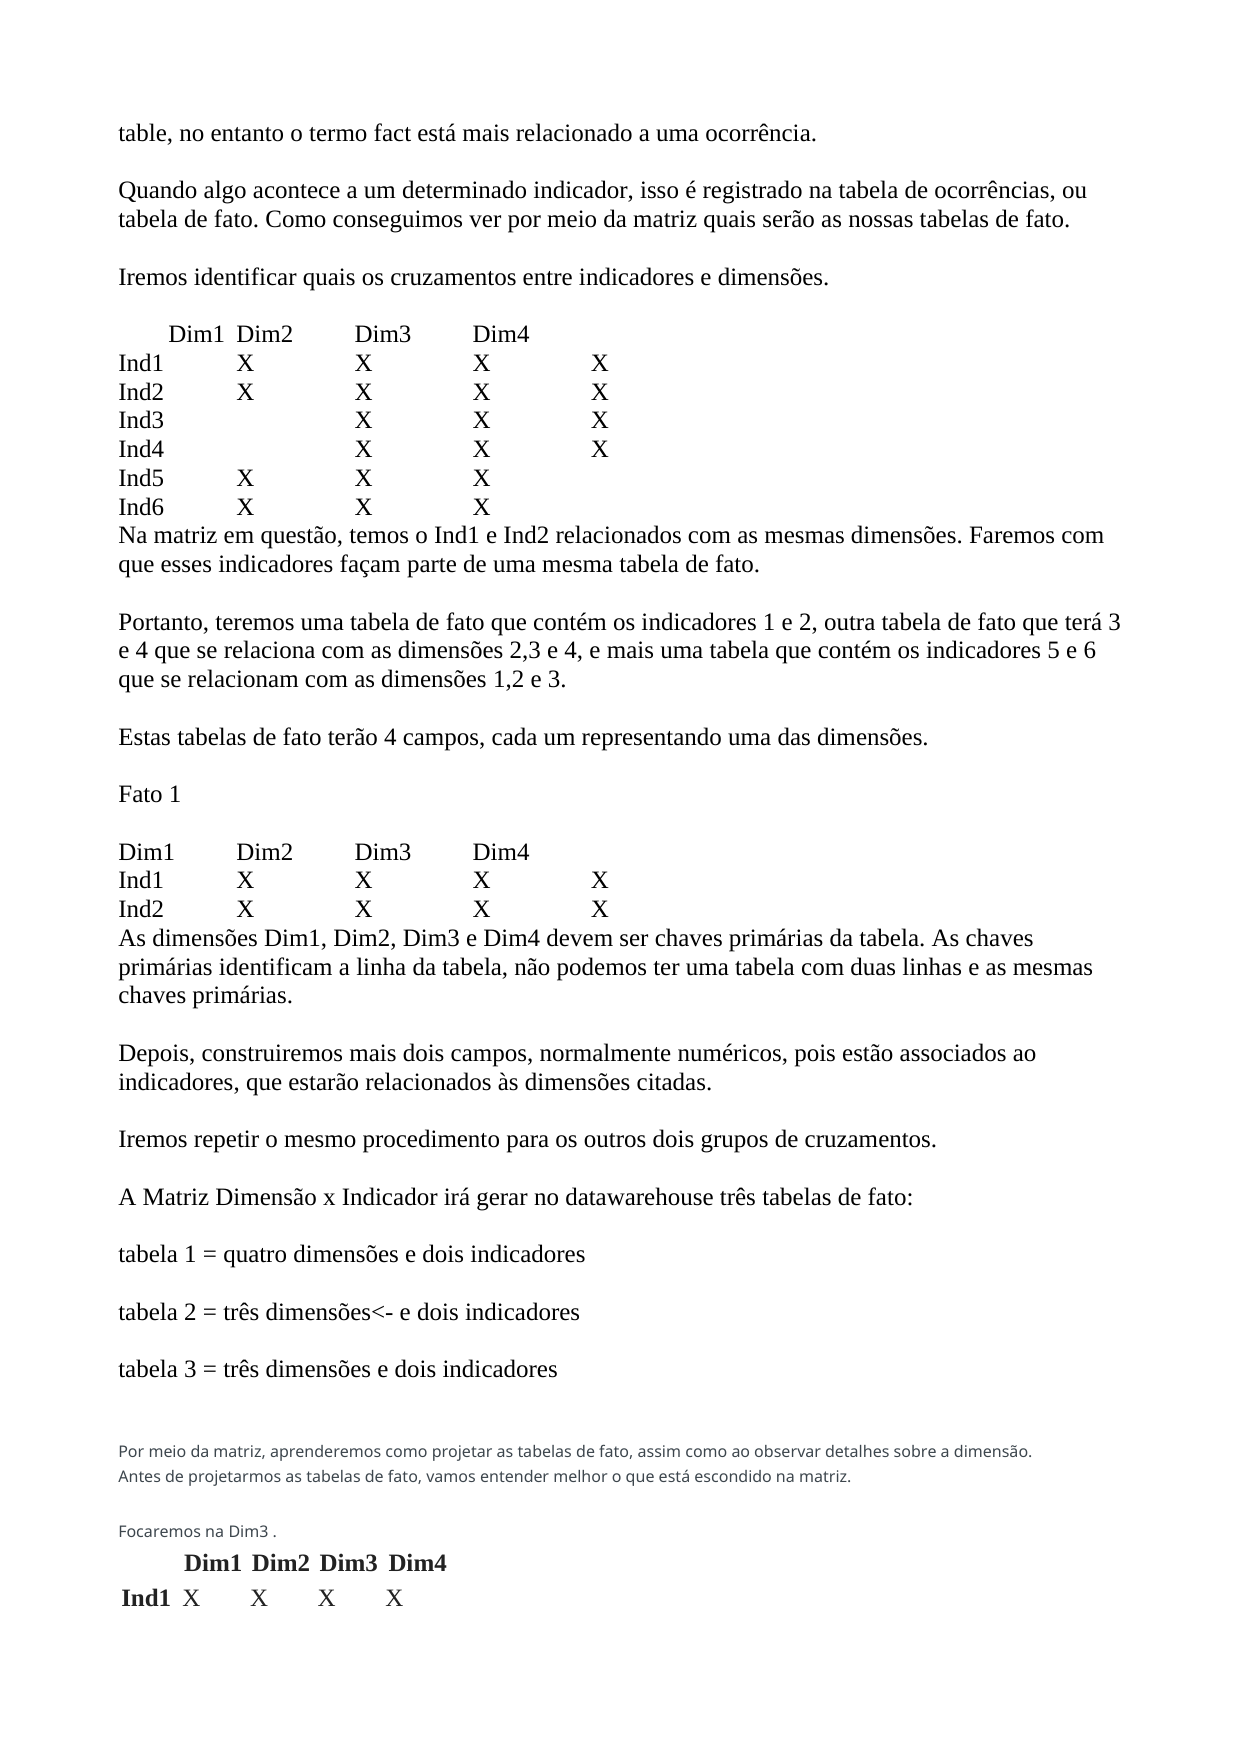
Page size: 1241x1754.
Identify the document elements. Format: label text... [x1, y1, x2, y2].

text Na matriz em questão, temos o Ind1 e Ind2 relacionados com as mesmas dimensões. Faremos com que esses indicadores façam parte de uma mesma tabela de fato. [118, 521, 1122, 578]
text tabela 3 = três dimensões e dois indicadores [118, 1354, 1122, 1383]
text Dim1 Dim2 Dim3 Dim4 [118, 837, 1122, 866]
text Ind2 X X X X [118, 894, 1122, 923]
text Ind3 X X X [118, 406, 1122, 434]
text Depois, construiremos mais dois campos, normalmente numéricos, pois estão associados ao indicadores, que estarão relacionados às dimensões citadas. [118, 1038, 1122, 1096]
table_header Dim3 [315, 1545, 382, 1580]
table_cell X [382, 1580, 453, 1614]
text Iremos identificar quais os cruzamentos entre indicadores e dimensões. [118, 262, 1122, 291]
table_header Dim2 [247, 1545, 314, 1580]
table_cell X [179, 1580, 247, 1614]
text Por meio da matriz, aprenderemos como projetar as tabelas de fato, assim como ao observar detalhes sobre a dimensão. [118, 1441, 1122, 1462]
table_cell Ind1 [118, 1580, 179, 1614]
text table, no entanto o termo fact está mais relacionado a uma ocorrência. [118, 118, 1122, 147]
text Ind5 X X X [118, 463, 1122, 492]
text Fato 1 [118, 779, 1122, 808]
text Ind4 X X X [118, 434, 1122, 463]
text Estas tabelas de fato terão 4 campos, cada um representando uma das dimensões. [118, 722, 1122, 751]
text A Matriz Dimensão x Indicador irá gerar no datawarehouse três tabelas de fato: [118, 1182, 1122, 1211]
text Ind1 X X X X [118, 866, 1122, 894]
table_cell X [247, 1580, 314, 1614]
text Ind6 X X X [118, 492, 1122, 521]
text As dimensões Dim1, Dim2, Dim3 e Dim4 devem ser chaves primárias da tabela. As chaves primárias identificam a linha da tabela, não podemos ter uma tabela com duas linhas e as mesmas chaves primárias. [118, 923, 1122, 1009]
text Quando algo acontece a um determinado indicador, isso é registrado na tabela de ocorrências, ou tabela de fato. Como conseguimos ver por meio da matriz quais serão as nossas tabelas de fato. [118, 176, 1122, 233]
text Dim1 Dim2 Dim3 Dim4 [118, 319, 1122, 348]
text Ind2 X X X X [118, 377, 1122, 406]
text Iremos repetir o mesmo procedimento para os outros dois grupos de cruzamentos. [118, 1124, 1122, 1153]
text tabela 2 = três dimensões<- e dois indicadores [118, 1297, 1122, 1326]
table_cell X [315, 1580, 382, 1614]
text tabela 1 = quatro dimensões e dois indicadores [118, 1239, 1122, 1268]
table_header Dim4 [382, 1545, 453, 1580]
text Antes de projetarmos as tabelas de fato, vamos entender melhor o que está escondido na matriz. [118, 1466, 1122, 1488]
text Portanto, teremos uma tabela de fato que contém os indicadores 1 e 2, outra tabela de fato que terá 3 e 4 que se relaciona com as dimensões 2,3 e 4, e mais uma tabela que contém os indicadores 5 e 6 que se relacionam com as dimensões 1,2 e 3. [118, 607, 1122, 693]
table_header Dim1 [179, 1545, 247, 1580]
text Ind1 X X X X [118, 348, 1122, 377]
text Focaremos na Dim3 . [118, 1520, 1122, 1542]
table_header [118, 1545, 179, 1580]
